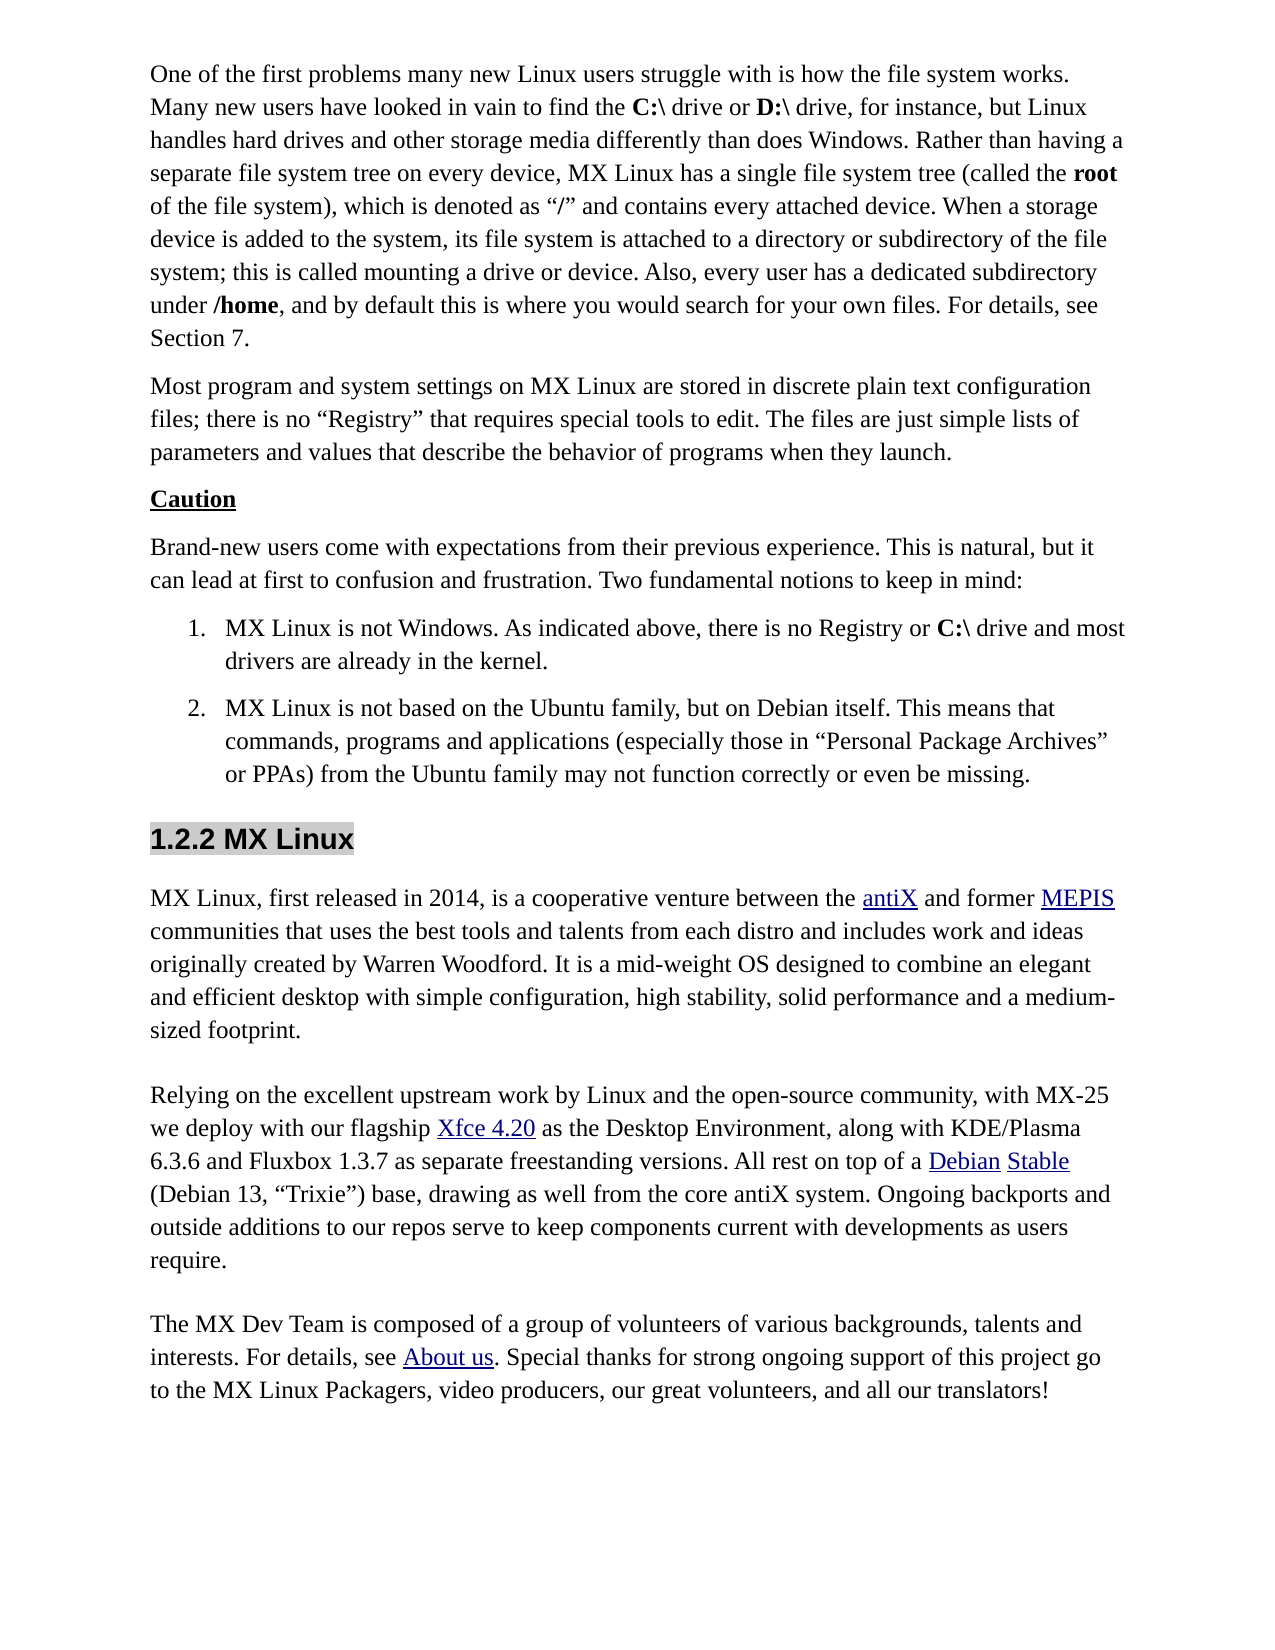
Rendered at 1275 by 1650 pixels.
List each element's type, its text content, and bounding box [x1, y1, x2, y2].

text The MX Dev Team is composed of a group of volunteers of various backgrounds, talents and interests. For details, see About us. Special thanks for strong ongoing support of this project go to the MX Linux Packagers, video producers, our great volunteers, and all our translators! [150, 1309, 1125, 1404]
text Brand-new users come with expectations from their previous experience. This is natural, but it can lead at first to confusion and frustration. Two fundamental notions to keep in mind: [150, 532, 1125, 594]
text Caution [150, 484, 1125, 513]
text Most program and system settings on MX Linux are stored in discrete plain text configuration files; there is no “Registry” that requires special tools to edit. The files are just simple lists of parameters and values that describe the behavior of programs when they launch. [150, 371, 1125, 466]
subtitle 1.2.2 MX Linux [354, 822, 1125, 855]
text MX Linux, first released in 2014, is a cooperative venture between the antiX and former MEPIS communities that uses the best tools and talents from each distro and includes work and ideas originally created by Warren Woodford. It is a mid-weight OS designed to combine an elegant and efficient desktop with simple configuration, high stability, solid performance and a medium-sized footprint. [150, 883, 1125, 1044]
list MX Linux is not Windows. As indicated above, there is no Registry or C:\ drive and most drivers are already in the kernel. [187, 613, 1125, 674]
text Relying on the excellent upstream work by Linux and the open-source community, with MX-25 we deploy with our flagship Xfce 4.20 as the Desktop Environment, along with KDE/Plasma 6.3.6 and Fluxbox 1.3.7 as separate freestanding versions. All rest on top of a Debian Stable (Debian 13, “Trixie”) base, drawing as well from the core antiX system. Ongoing backports and outside additions to our repos serve to keep components current with developments as users require. [150, 1080, 1125, 1274]
text One of the first problems many new Linux users struggle with is how the file system works. Many new users have looked in vain to find the C:\ drive or D:\ drive, for instance, but Linux handles hard drives and other storage media differently than does Windows. Rather than having a separate file system tree on every device, MX Linux has a single file system tree (called the root of the file system), which is denoted as “/” and contains every attached device. When a storage device is added to the system, its file system is attached to a directory or subdirectory of the file system; this is called mounting a drive or device. Also, every user has a dedicated subdirectory under /home, and by default this is where you would search for your own files. For details, see Section 7. [150, 59, 1125, 352]
list MX Linux is not based on the Ubuntu family, but on Debian itself. This means that commands, programs and applications (especially those in “Personal Package Archives” or PPAs) from the Ubuntu family may not function correctly or even be missing. [187, 693, 1125, 788]
